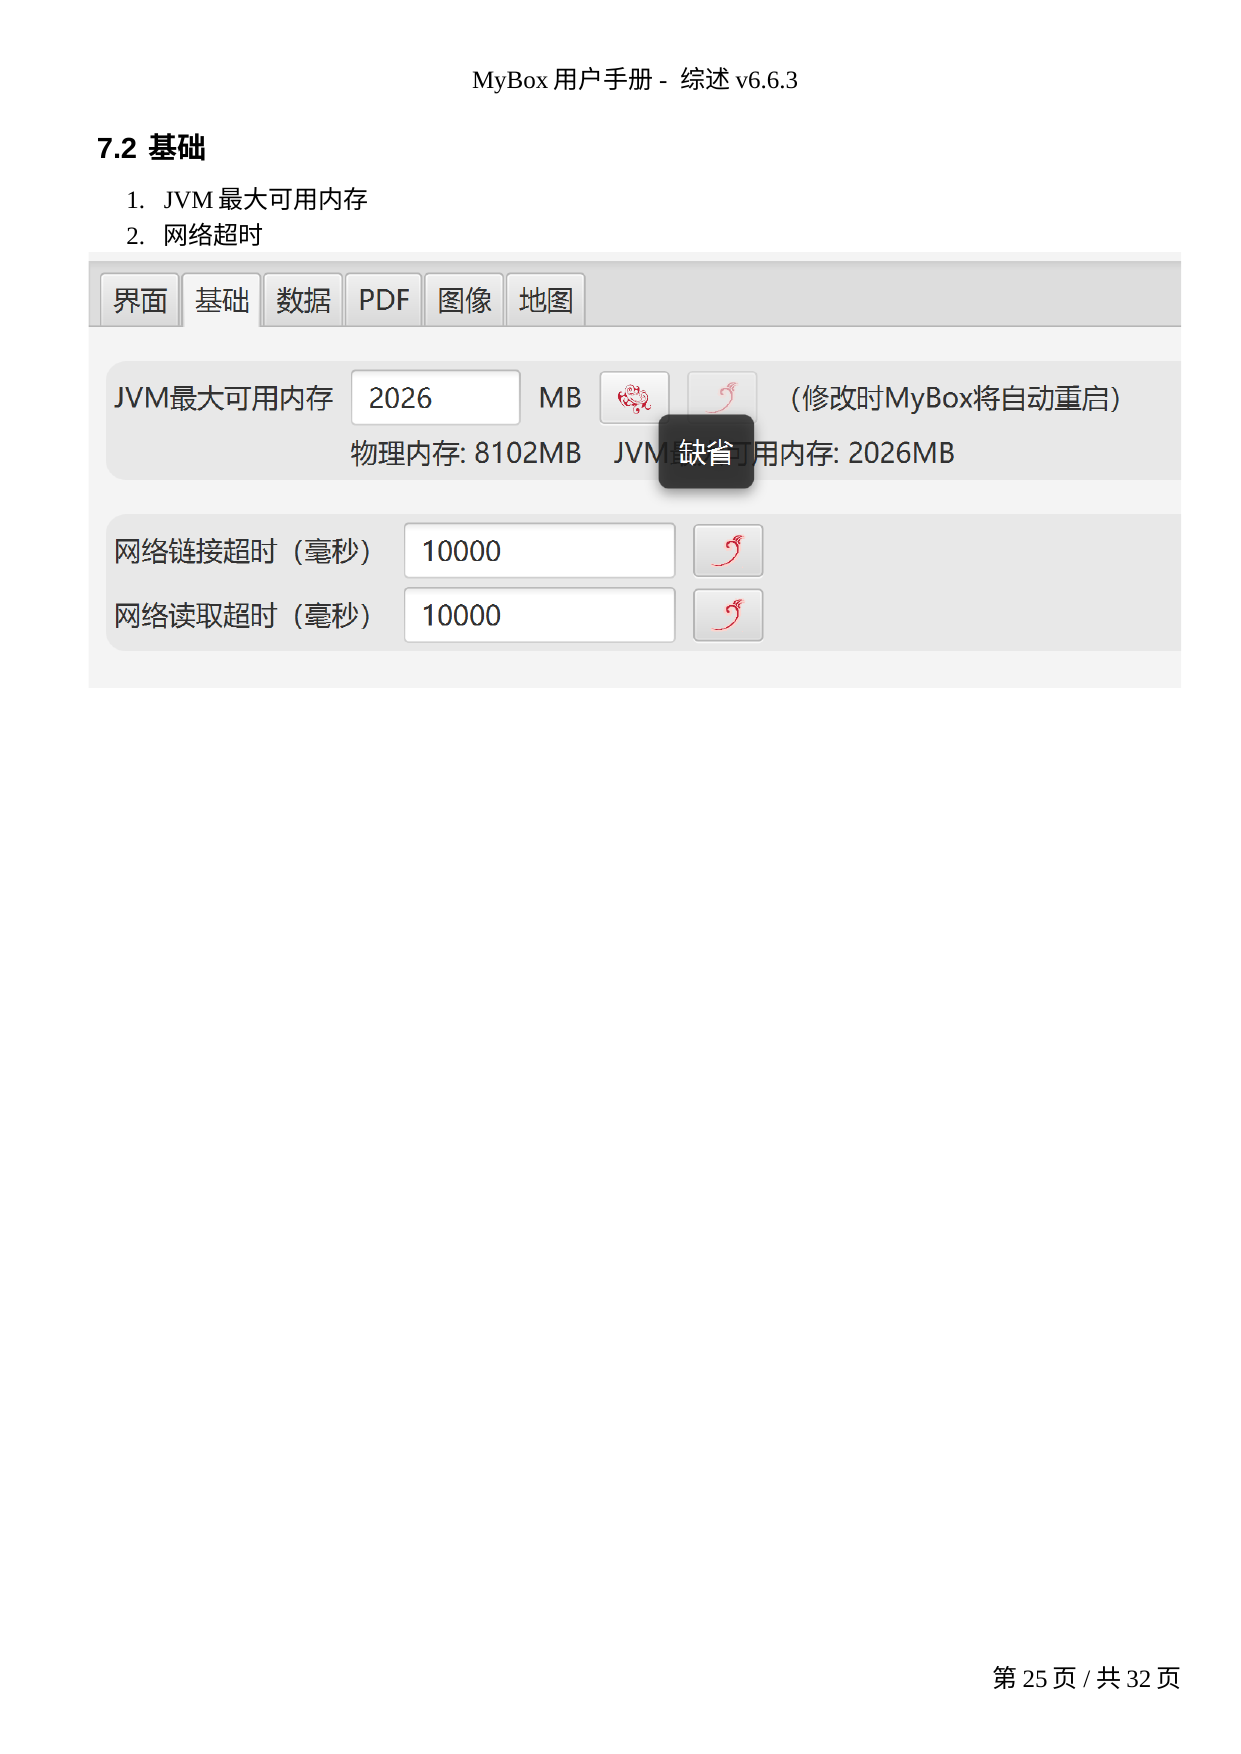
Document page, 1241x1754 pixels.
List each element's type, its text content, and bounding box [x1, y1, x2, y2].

picture [88, 252, 1182, 688]
list JVM最大可用内存 [126, 179, 1181, 216]
list 网络超时 [126, 216, 1181, 252]
subtitle 基础 [88, 125, 1181, 167]
